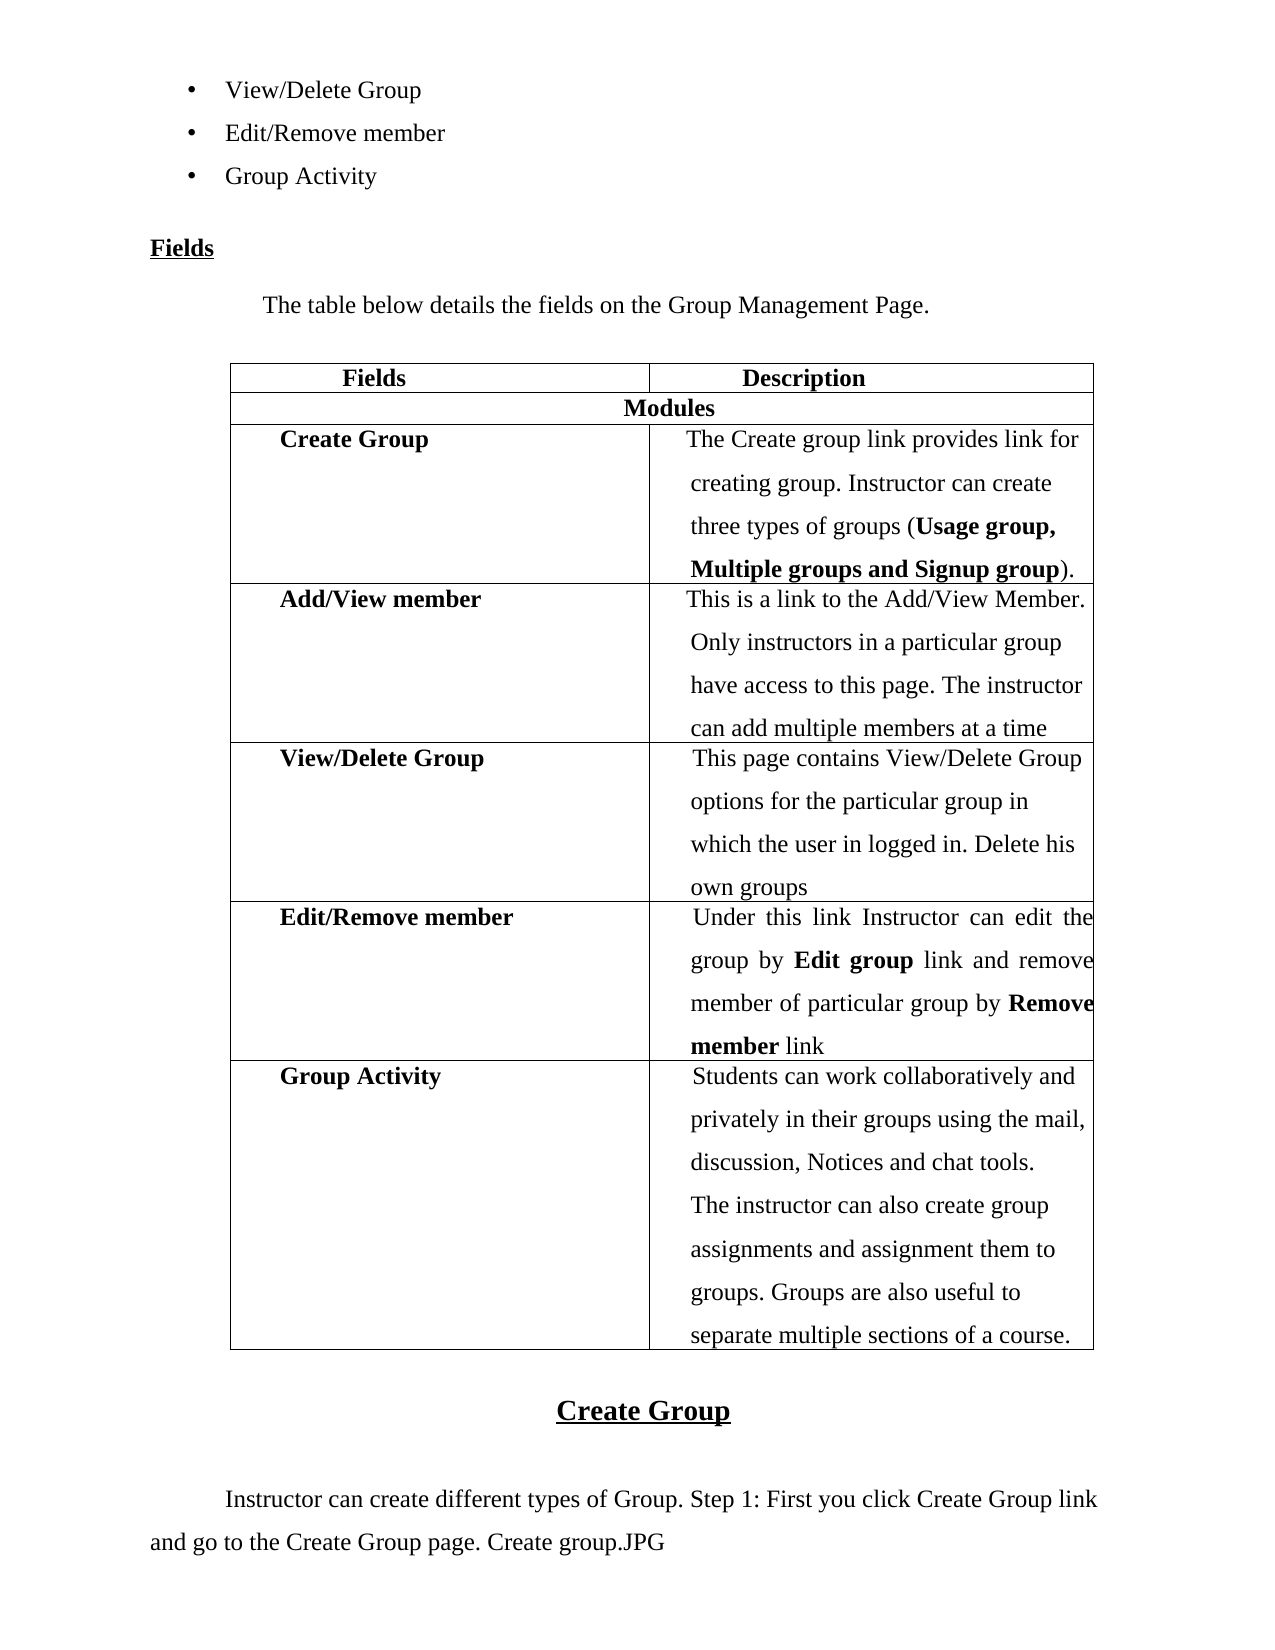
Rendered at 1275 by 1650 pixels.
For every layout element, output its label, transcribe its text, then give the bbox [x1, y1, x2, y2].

table_cell This page contains View/Delete Group options for the particular group in which the user in logged in. Delete his own groups [650, 743, 1093, 901]
table_cell This is a link to the Add/View Member. Only instructors in a particular group have access to this page. The instructor can add multiple members at a time [650, 584, 1093, 742]
text Fields [150, 233, 1125, 262]
table_header Fields [231, 364, 649, 392]
text Instructor can create different types of Group. Step 1: First you click Create Group link and go to the Create Group page. Create group.JPG [150, 1484, 1125, 1556]
table_cell The Create group link provides link for creating group. Instructor can create three types of groups (Usage group, Multiple groups and Signup group). [650, 425, 1093, 583]
table_cell Add/View member [231, 584, 649, 742]
list View/Delete Group [187, 75, 1125, 104]
text Create Group [150, 1393, 1136, 1426]
table_cell Modules [231, 393, 1093, 423]
table_cell Under this link Instructor can edit the group by Edit group link and remove member of particular group by Remove member link [650, 902, 1093, 1060]
table_header Description [650, 364, 1093, 392]
table_cell Group Activity [231, 1061, 649, 1349]
table_cell View/Delete Group [231, 743, 649, 901]
list Group Activity [187, 161, 1125, 190]
list Edit/Remove member [187, 118, 1125, 147]
table_cell Edit/Remove member [231, 902, 649, 1060]
text The table below details the fields on the Group Management Page. [150, 291, 1125, 319]
table_cell Students can work collaboratively and privately in their groups using the mail, discussion, Notices and chat tools. The instructor can also create group assignments and assignment them to groups. Groups are also useful to separate multiple sections of a course. [650, 1061, 1093, 1349]
table_cell Create Group [231, 425, 649, 583]
